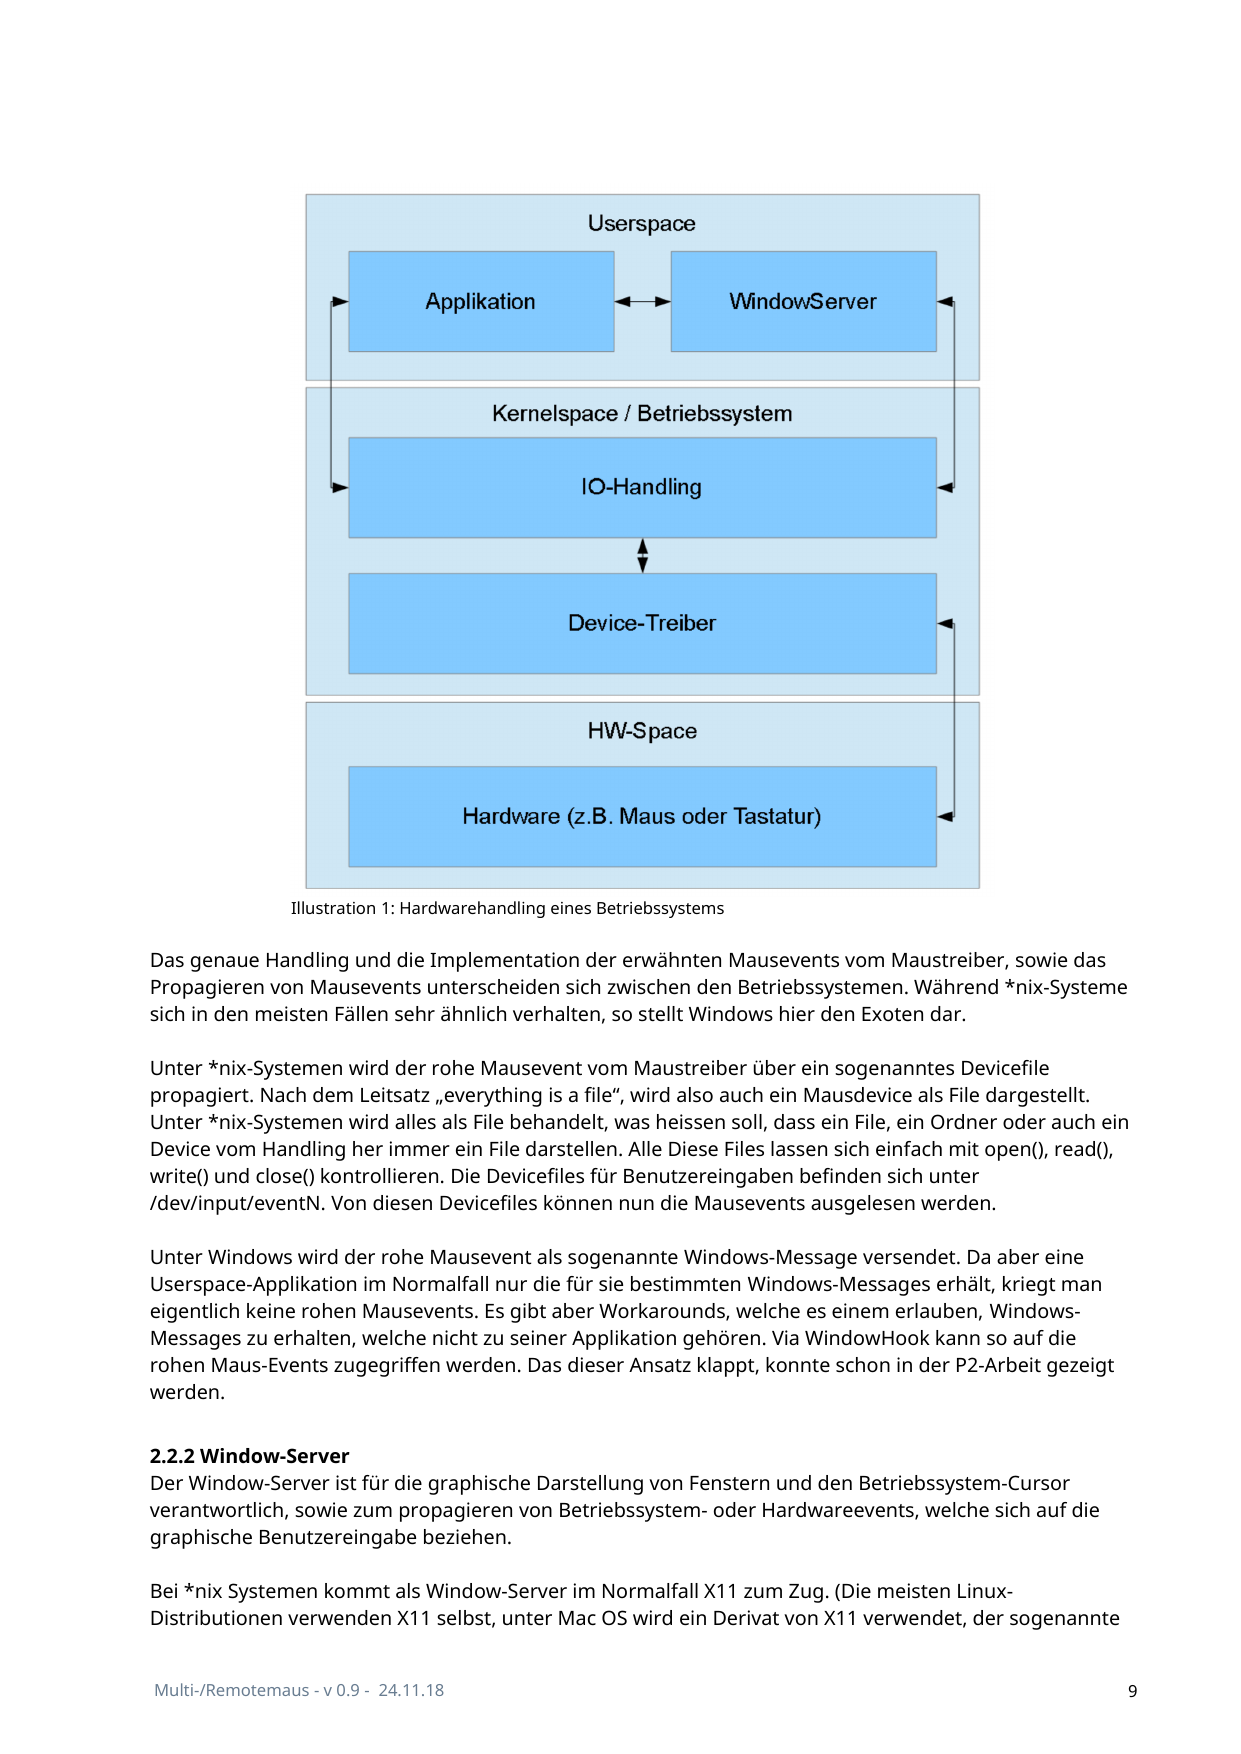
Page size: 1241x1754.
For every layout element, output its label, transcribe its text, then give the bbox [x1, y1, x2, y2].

text Illustration 1: Hardwarehandling eines Betriebssystems [291, 897, 994, 919]
subtitle Window-Server [149, 1442, 1136, 1469]
text Das genaue Handling und die Implementation der erwähnten Mausevents vom Maustreiber, sowie das Propagieren von Mausevents unterscheiden sich zwischen den Betriebssystemen. Während *nix-Systeme sich in den meisten Fällen sehr ähnlich verhalten, so stellt Windows hier den Exoten dar. [149, 946, 1136, 1027]
picture [290, 183, 995, 897]
text Unter Windows wird der rohe Mausevent als sogenannte Windows-Message versendet. Da aber eine Userspace-Applikation im Normalfall nur die für sie bestimmten Windows-Messages erhält, kriegt man eigentlich keine rohen Mausevents. Es gibt aber Workarounds, welche es einem erlauben, Windows-Messages zu erhalten, welche nicht zu seiner Applikation gehören. Via WindowHook kann so auf die rohen Maus-Events zugegriffen werden. Das dieser Ansatz klappt, konnte schon in der P2-Arbeit gezeigt werden. [149, 1243, 1136, 1405]
text Unter *nix-Systemen wird der rohe Mausevent vom Maustreiber über ein sogenanntes Devicefile propagiert. Nach dem Leitsatz „everything is a file“, wird also auch ein Mausdevice als File dargestellt. Unter *nix-Systemen wird alles als File behandelt, was heissen soll, dass ein File, ein Ordner oder auch ein Device vom Handling her immer ein File darstellen. Alle Diese Files lassen sich einfach mit open(), read(), write() und close() kontrollieren. Die Devicefiles für Benutzereingaben befinden sich unter /dev/input/eventN. Von diesen Devicefiles können nun die Mausevents ausgelesen werden. [149, 1054, 1136, 1216]
text Bei *nix Systemen kommt als Window-Server im Normalfall X11 zum Zug. (Die meisten Linux-Distributionen verwenden X11 selbst, unter Mac OS wird ein Derivat von X11 verwendet, der sogenannte [149, 1577, 1136, 1631]
text Der Window-Server ist für die graphische Darstellung von Fenstern und den Betriebssystem-Cursor verantwortlich, sowie zum propagieren von Betriebssystem- oder Hardwareevents, welche sich auf die graphische Benutzereingabe beziehen. [149, 1469, 1136, 1550]
